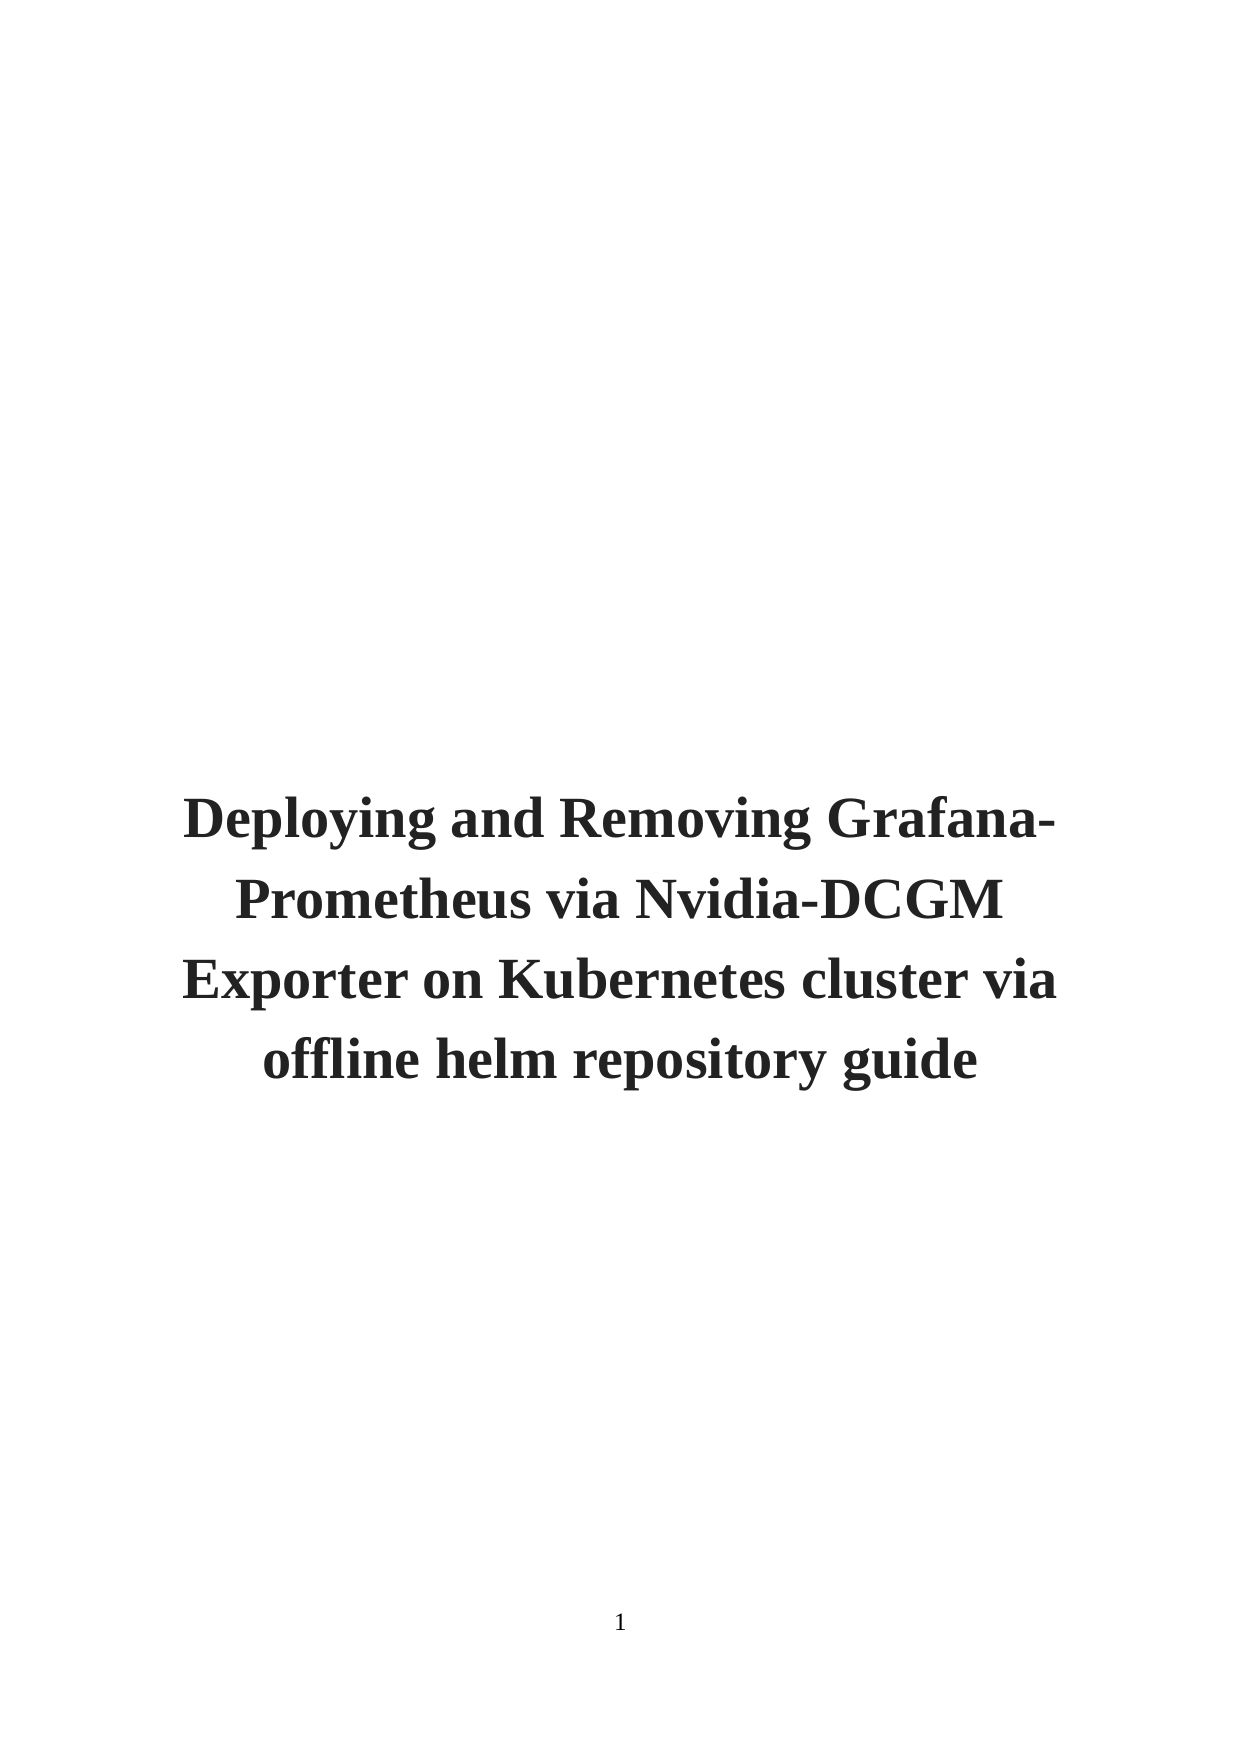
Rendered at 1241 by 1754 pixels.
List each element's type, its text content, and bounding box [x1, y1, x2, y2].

text Deploying and Removing Grafana-Prometheus via Nvidia-DCGM Exporter on Kubernetes cluster via offline helm repository guide [118, 783, 1122, 1091]
